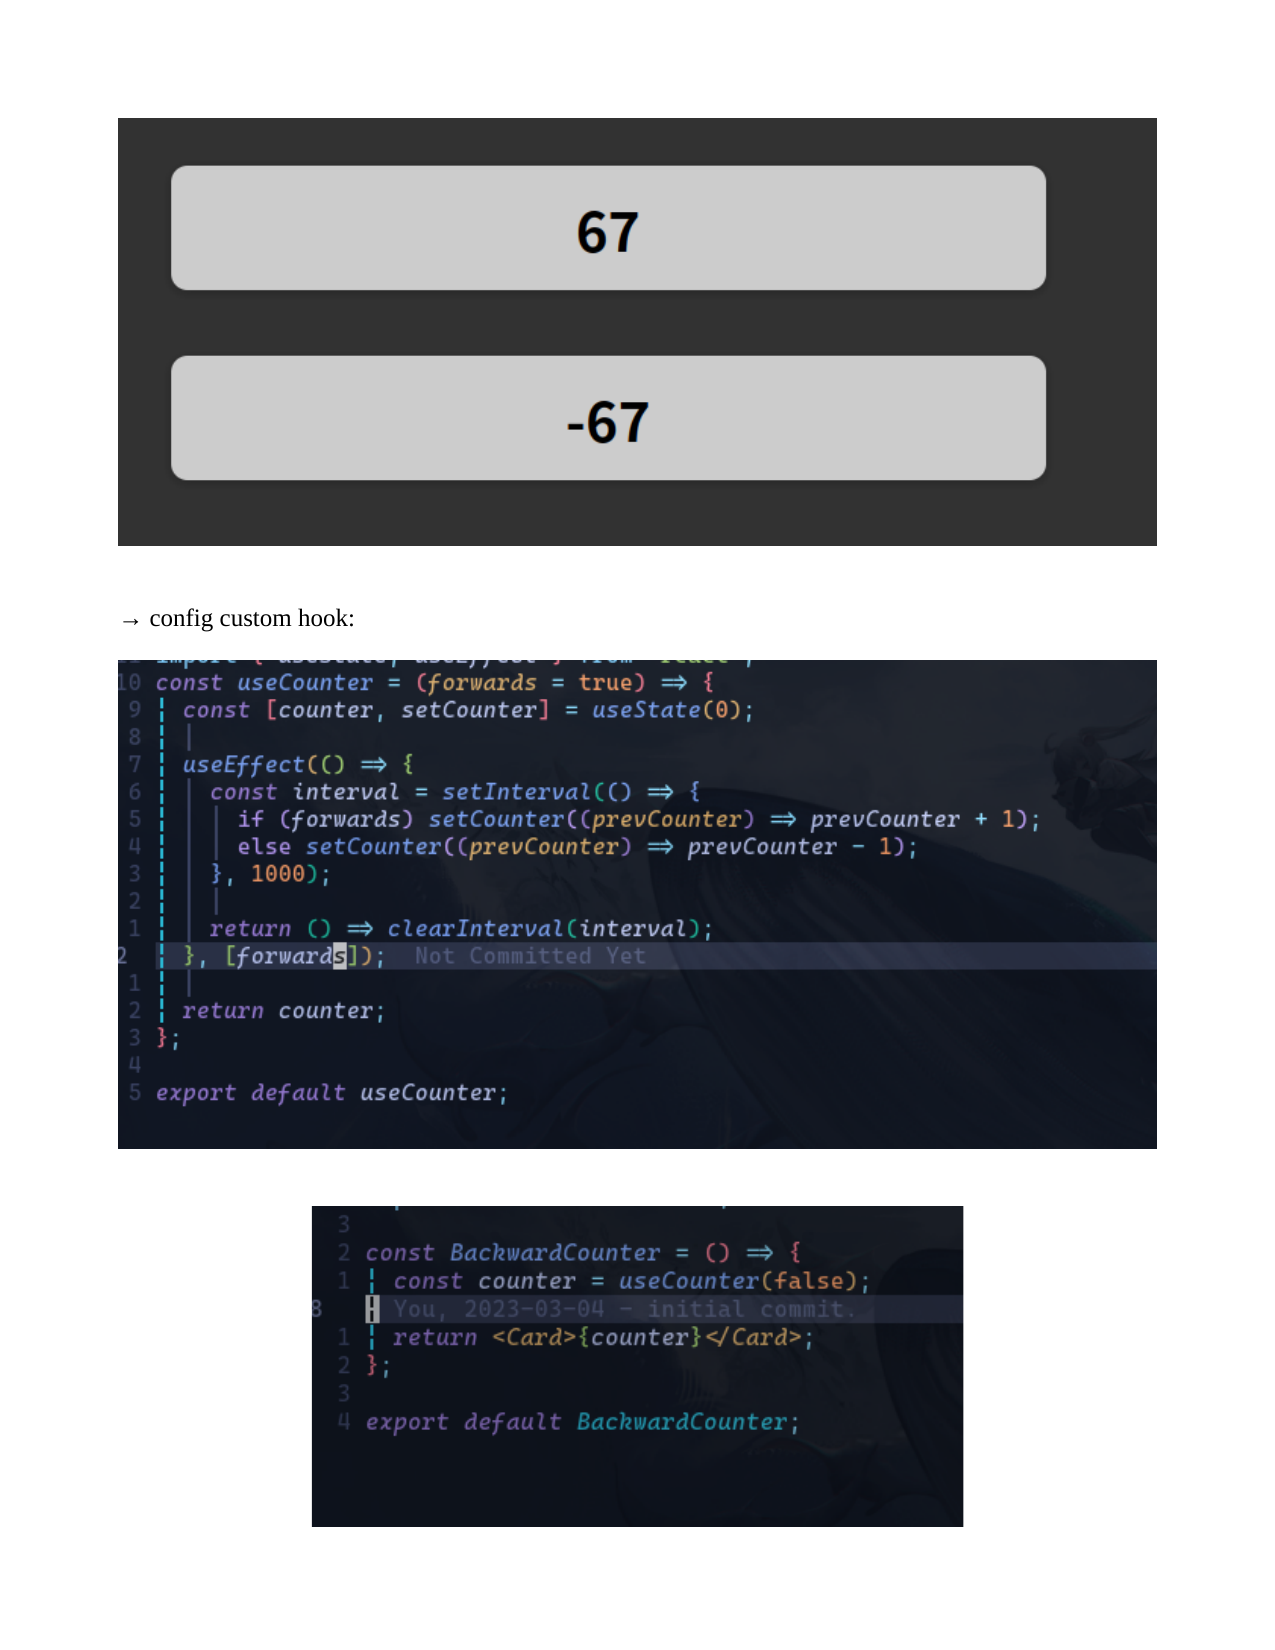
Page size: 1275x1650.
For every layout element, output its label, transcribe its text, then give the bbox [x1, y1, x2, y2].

text → config custom hook: [118, 603, 1157, 632]
picture [118, 118, 1157, 546]
picture [311, 1206, 964, 1527]
picture [118, 660, 1157, 1149]
